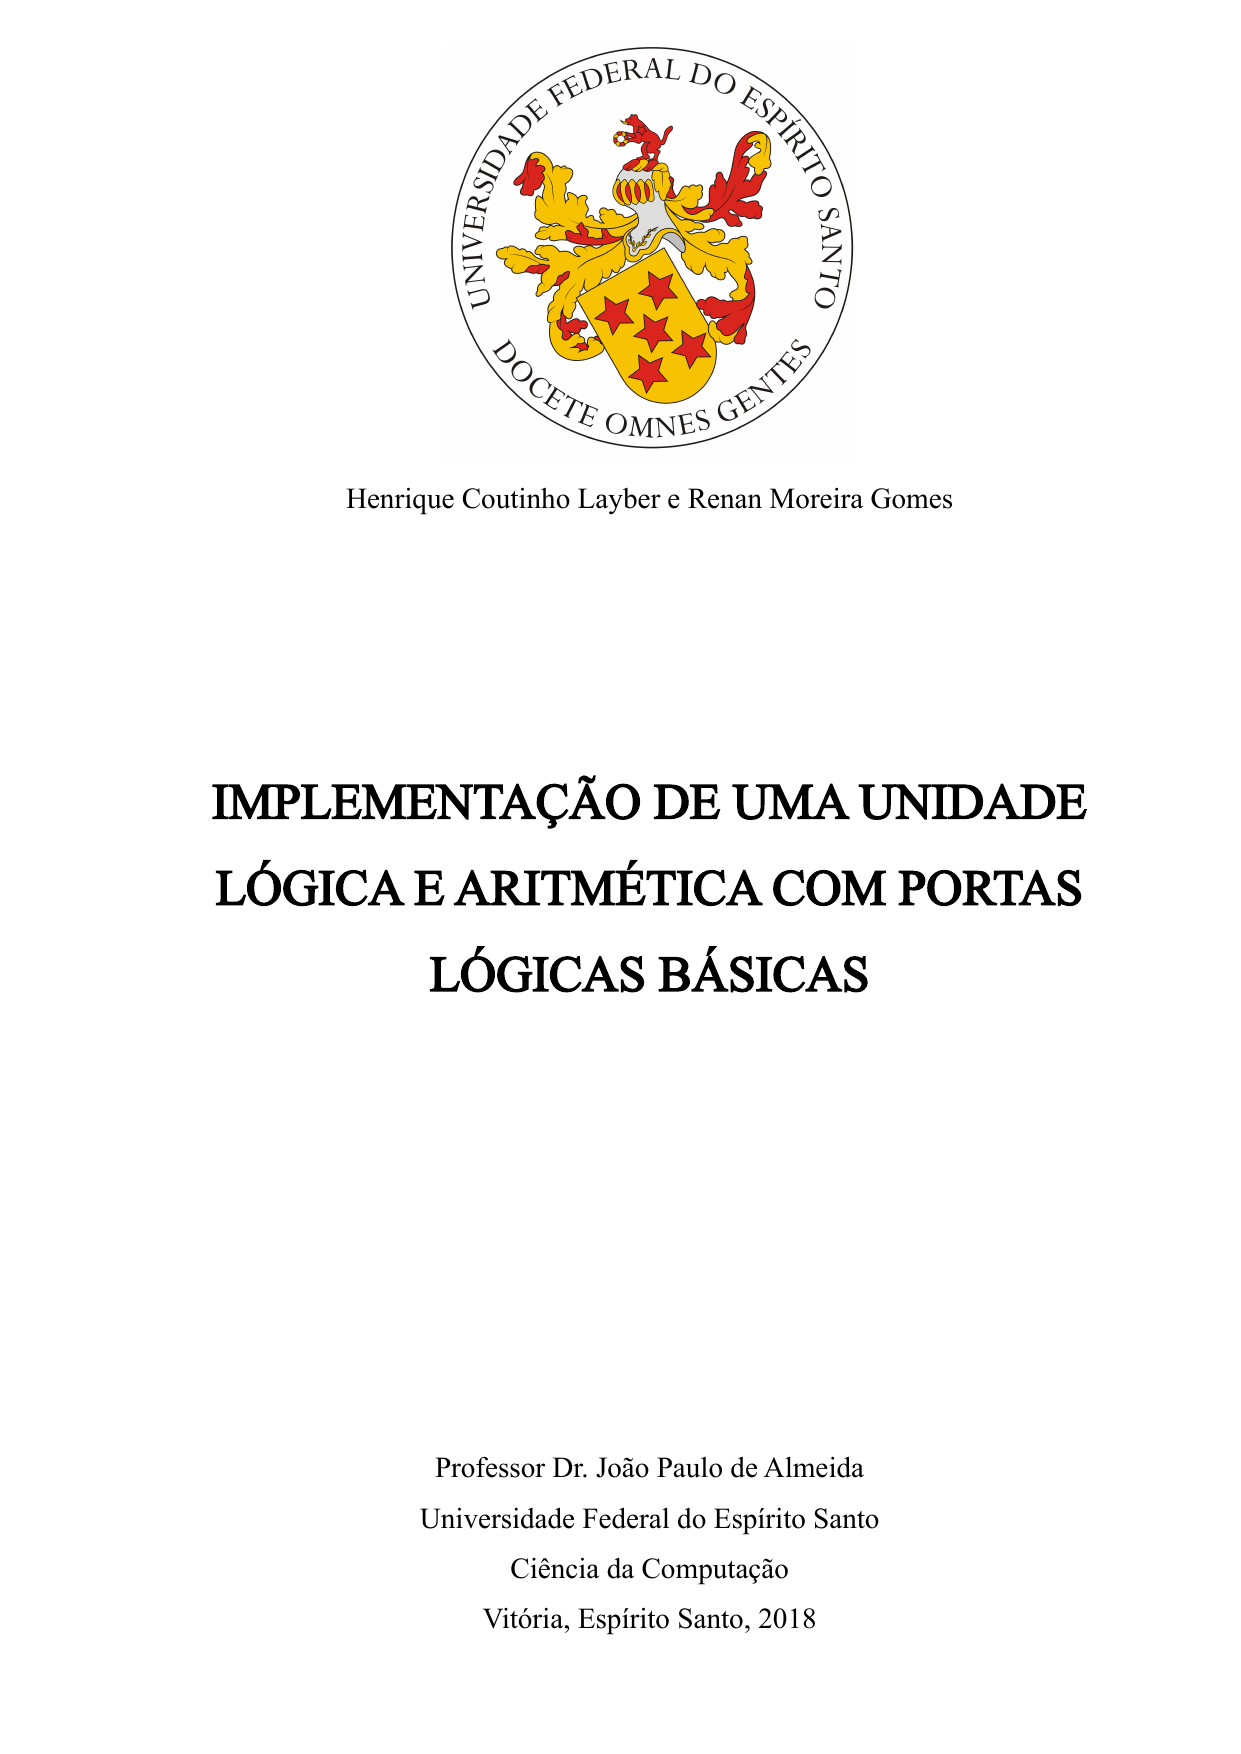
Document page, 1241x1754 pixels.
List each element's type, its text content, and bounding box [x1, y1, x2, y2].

title IMPLEMENTAÇÃO DE UMA UNIDADE LÓGICA E ARITMÉTICA COM PORTAS LÓGICAS BÁSICAS [177, 772, 1122, 1002]
text Henrique Coutinho Layber e Renan Moreira Gomes [177, 177, 1122, 514]
picture [464, 58, 815, 224]
